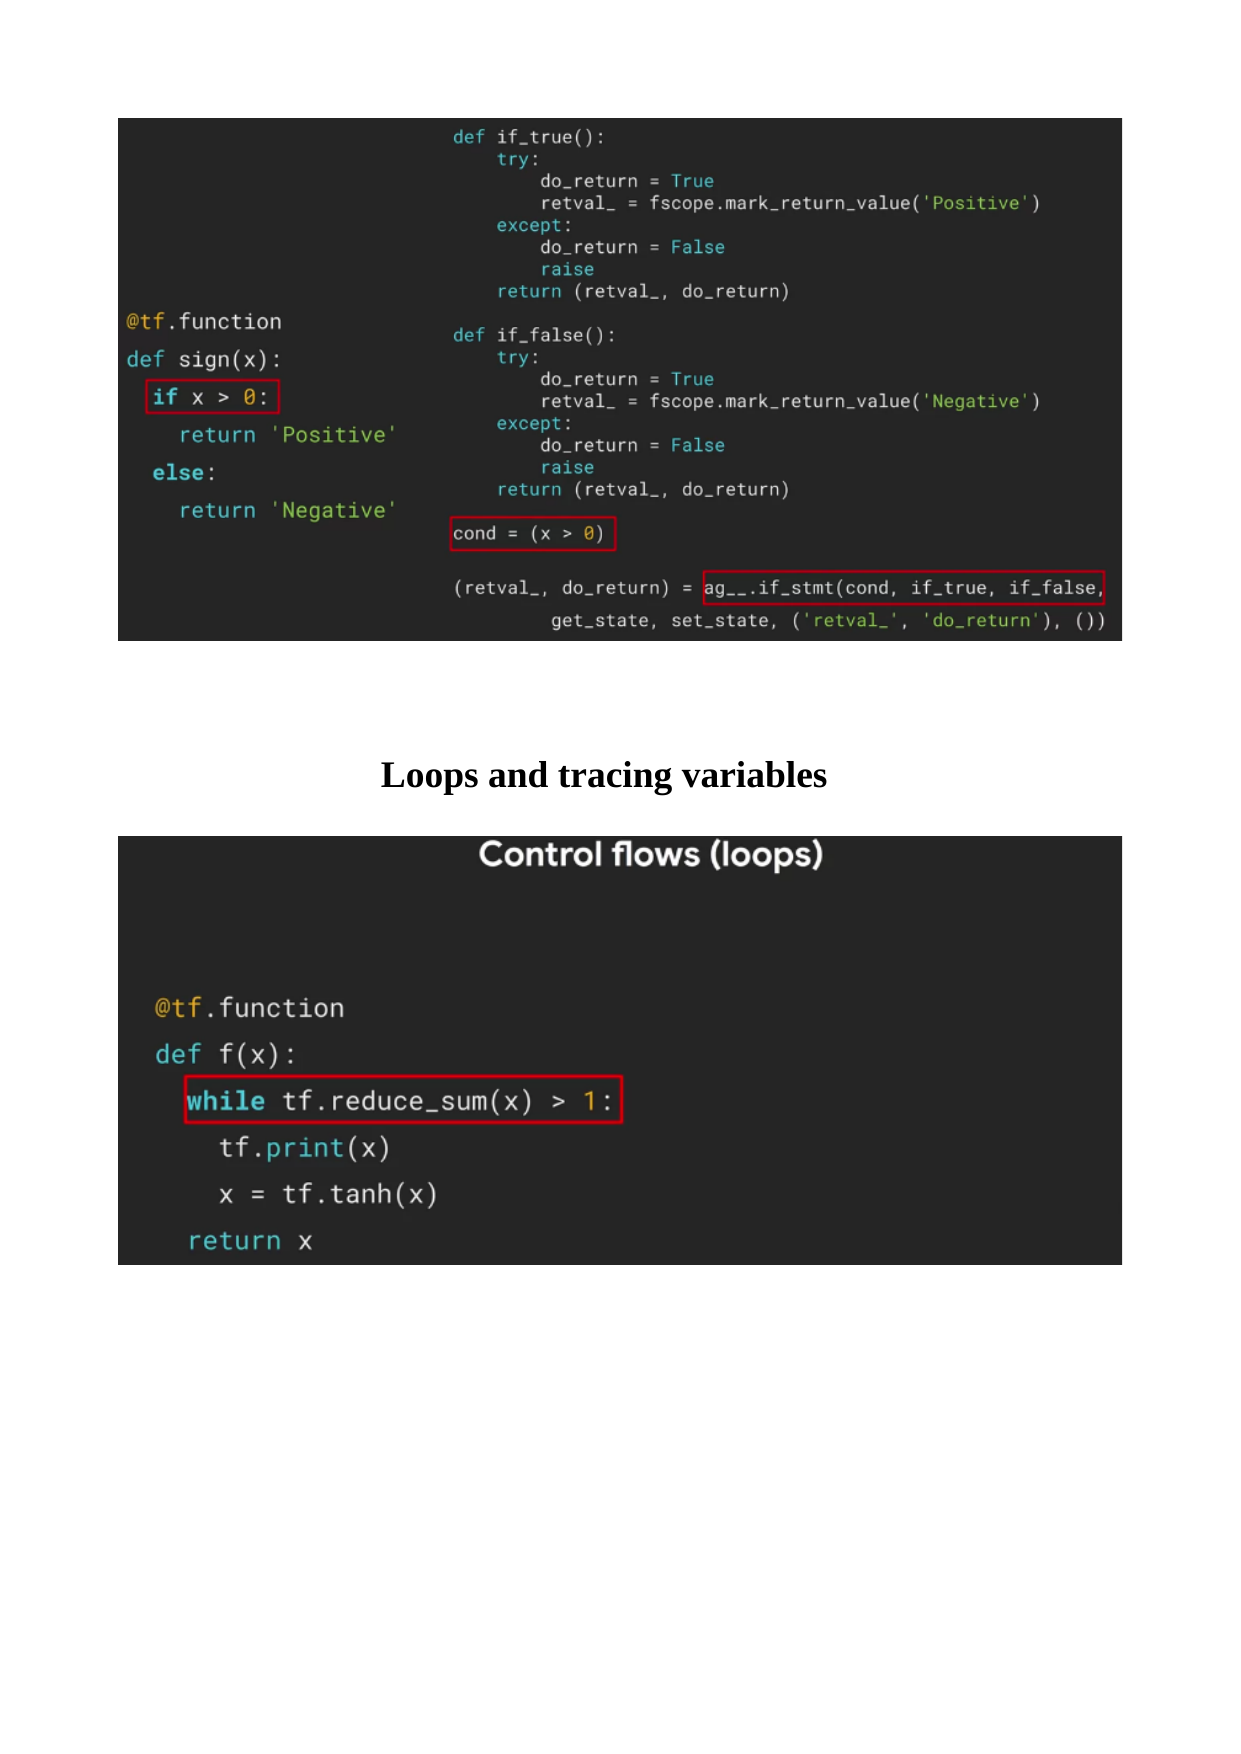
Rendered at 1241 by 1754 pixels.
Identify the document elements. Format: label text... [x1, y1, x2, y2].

picture [118, 118, 1123, 641]
subtitle Loops and tracing variables [118, 752, 1122, 795]
picture [118, 836, 1123, 1265]
